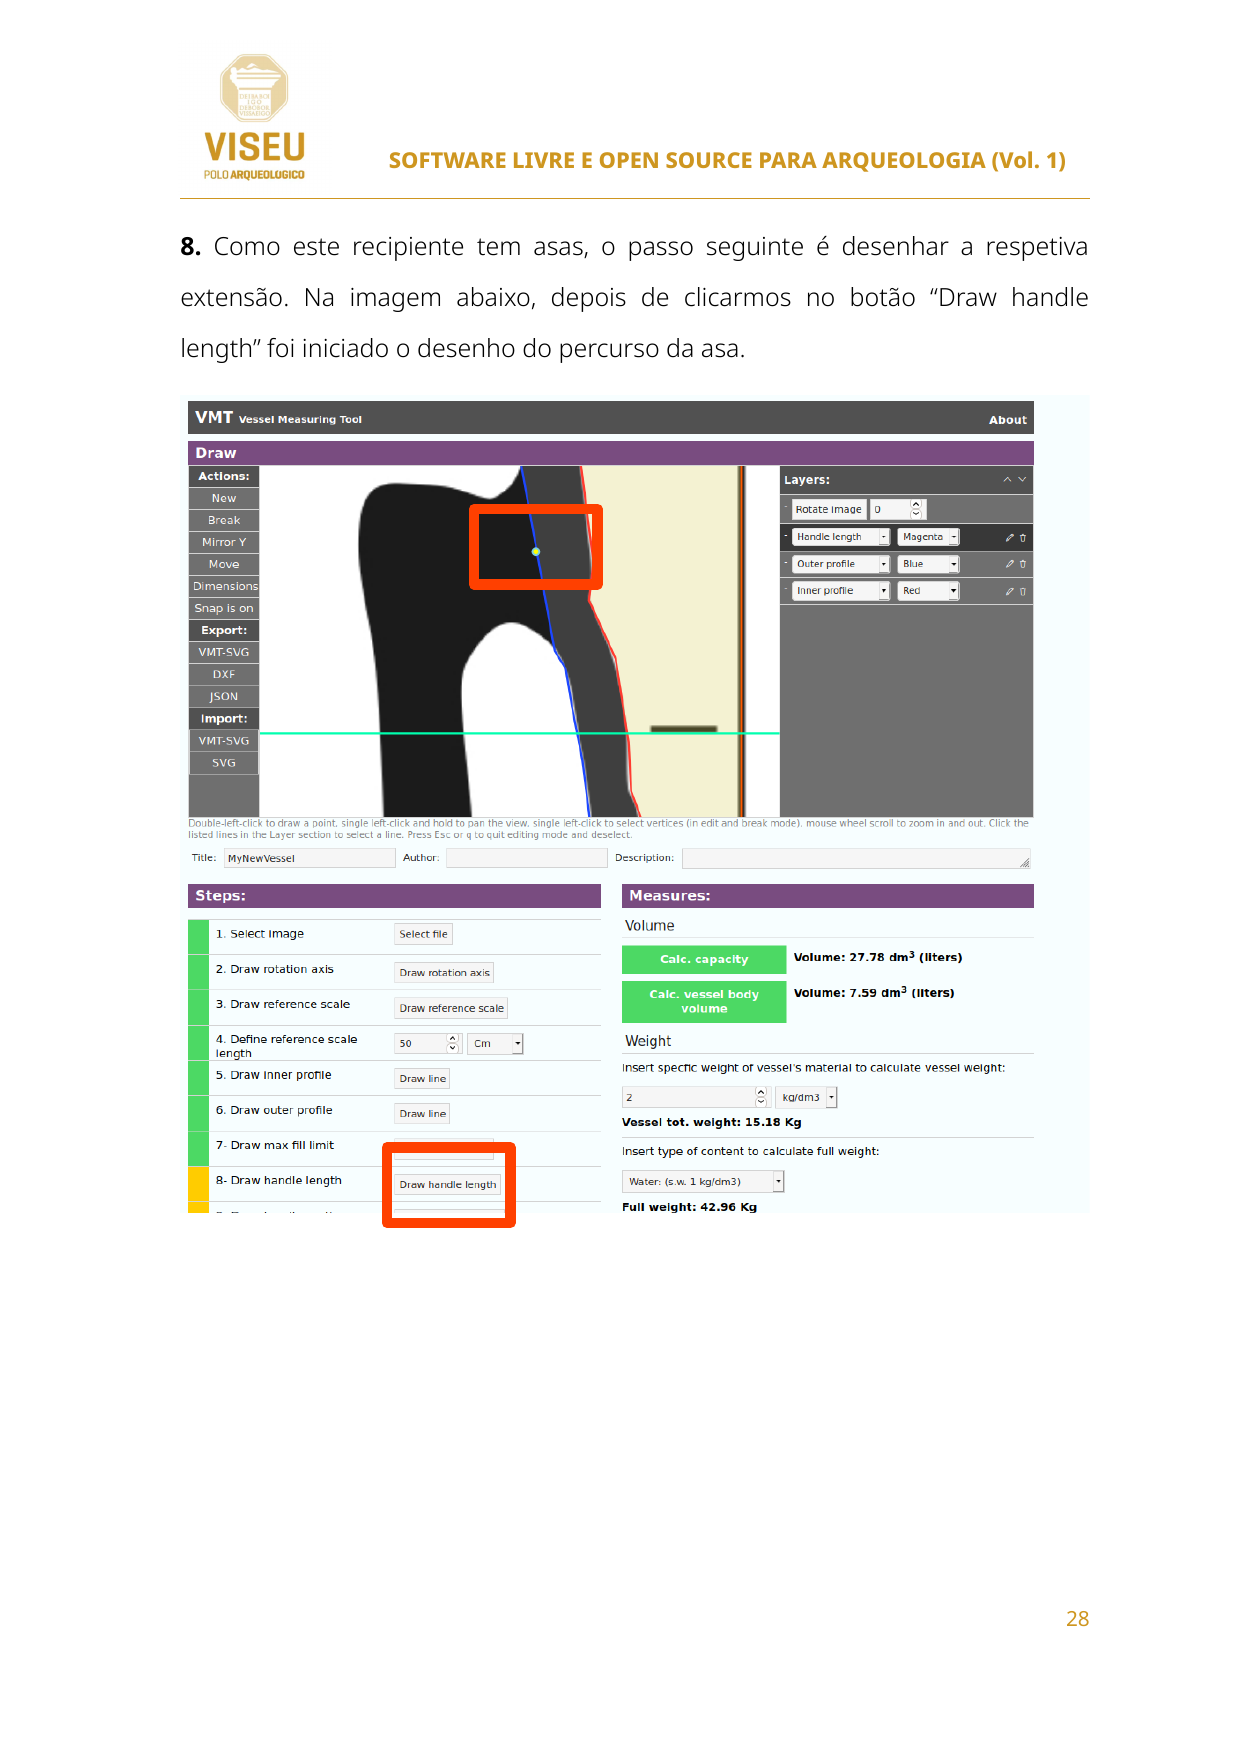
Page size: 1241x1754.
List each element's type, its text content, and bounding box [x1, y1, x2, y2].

picture [180, 395, 1090, 1213]
picture [392, 1153, 505, 1213]
text 8. Como este recipiente tem asas, o passo seguinte é desenhar a respetiva extensão. Na imagem abaixo, depois de clicarmos no botão “Draw handle length” foi iniciado o desenho do percurso da asa. [180, 228, 1090, 364]
